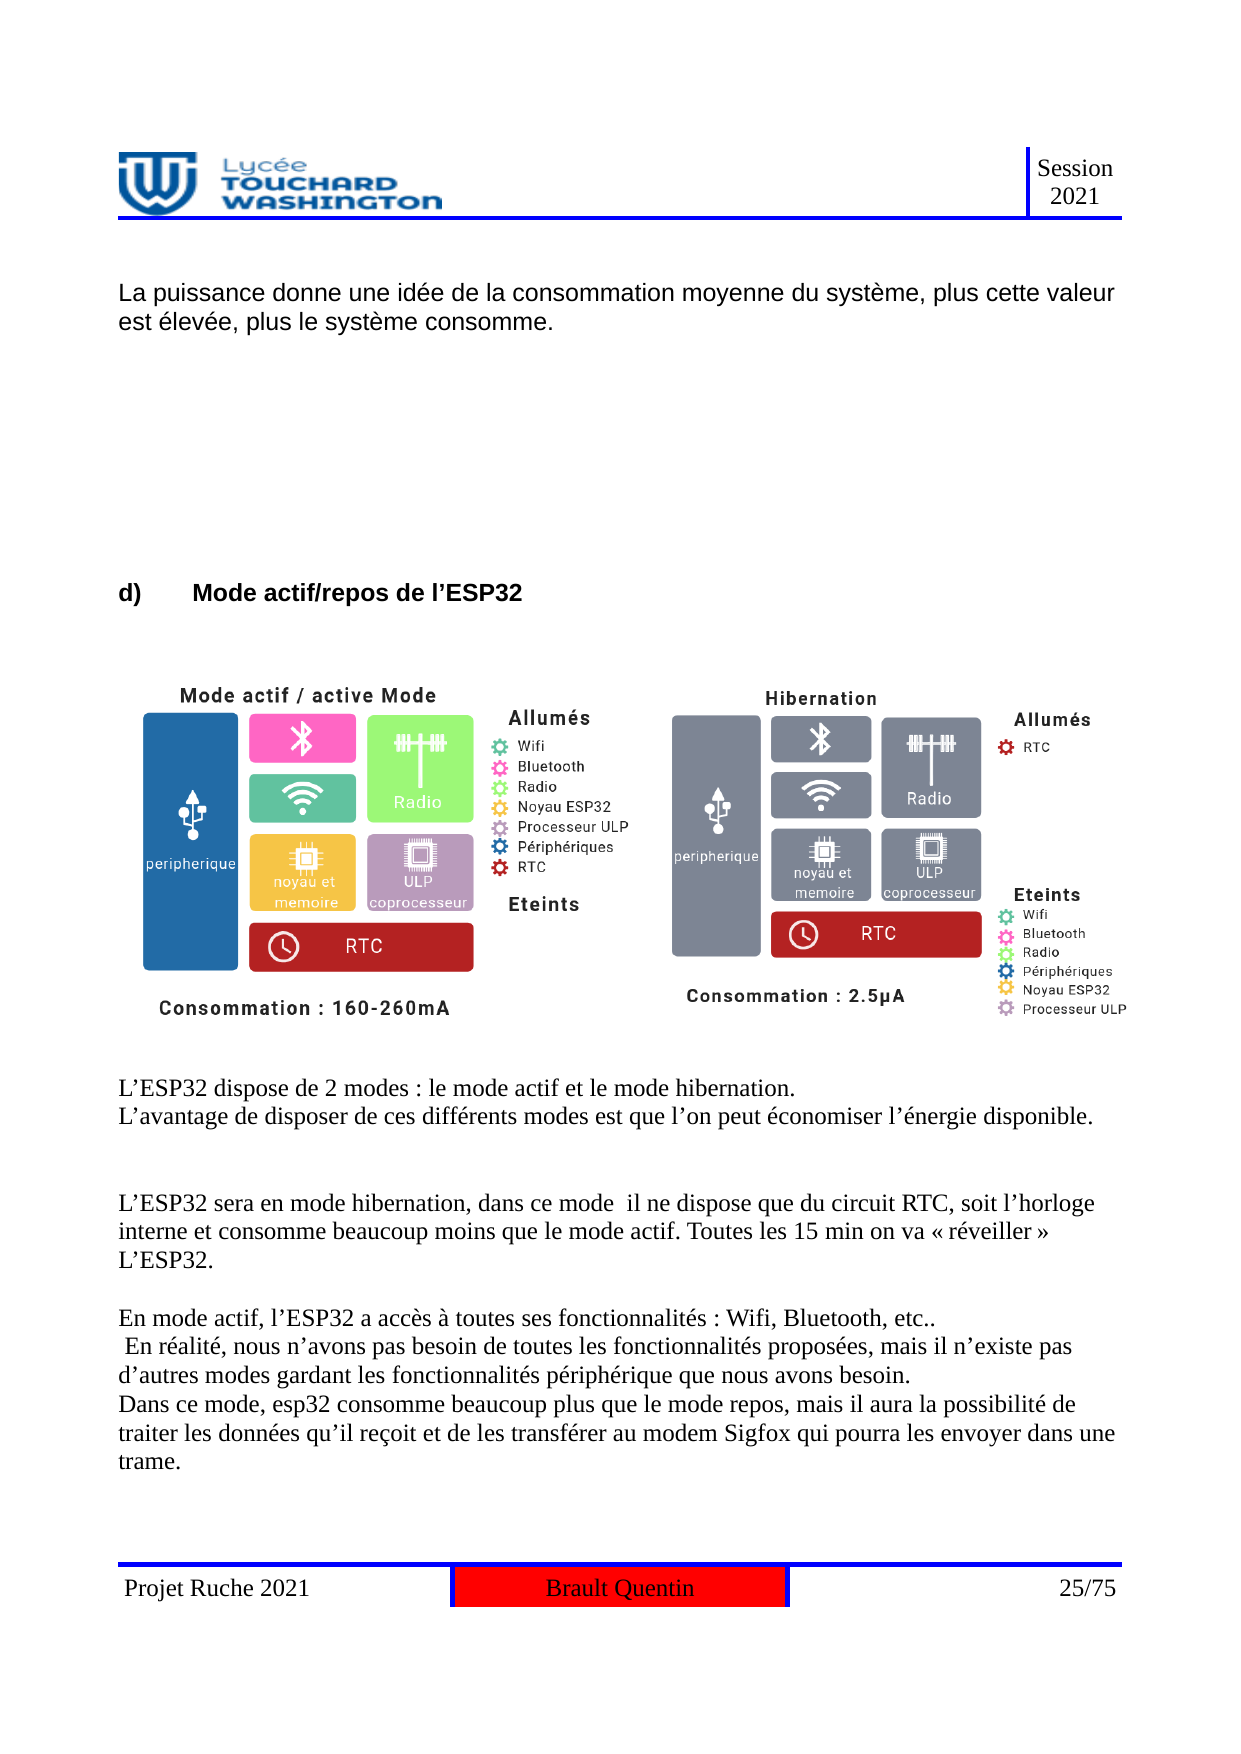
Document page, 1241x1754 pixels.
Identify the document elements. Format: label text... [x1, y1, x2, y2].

subtitle Mode actif/repos de l’ESP32 [118, 578, 1122, 606]
text L’avantage de disposer de ces différents modes est que l’on peut économiser l’énergie disponible. [118, 1101, 1122, 1130]
text L’ESP32 dispose de 2 modes : le mode actif et le mode hibernation. [118, 1073, 1122, 1101]
picture [118, 152, 442, 216]
text En mode actif, l’ESP32 a accès à toutes ses fonctionnalités : Wifi, Bluetooth, etc.. En réalité, nous n’avons pas besoin de toutes les fonctionnalités proposées, mais il n’existe pas d’autres modes gardant les fonctionnalités périphérique que nous avons besoin. [118, 1303, 1122, 1389]
text L’ESP32 sera en mode hibernation, dans ce mode il ne dispose que du circuit RTC, soit l’horloge interne et consomme beaucoup moins que le mode actif. Toutes les 15 min on va « réveiller » L’ESP32. [118, 1159, 1122, 1274]
picture [132, 679, 1218, 1039]
text Dans ce mode, esp32 consomme beaucoup plus que le mode repos, mais il aura la possibilité de traiter les données qu’il reçoit et de les transférer au modem Sigfox qui pourra les envoyer dans une trame. [118, 1389, 1122, 1504]
text La puissance donne une idée de la consommation moyenne du système, plus cette valeur est élevée, plus le système consomme. [118, 278, 1122, 335]
